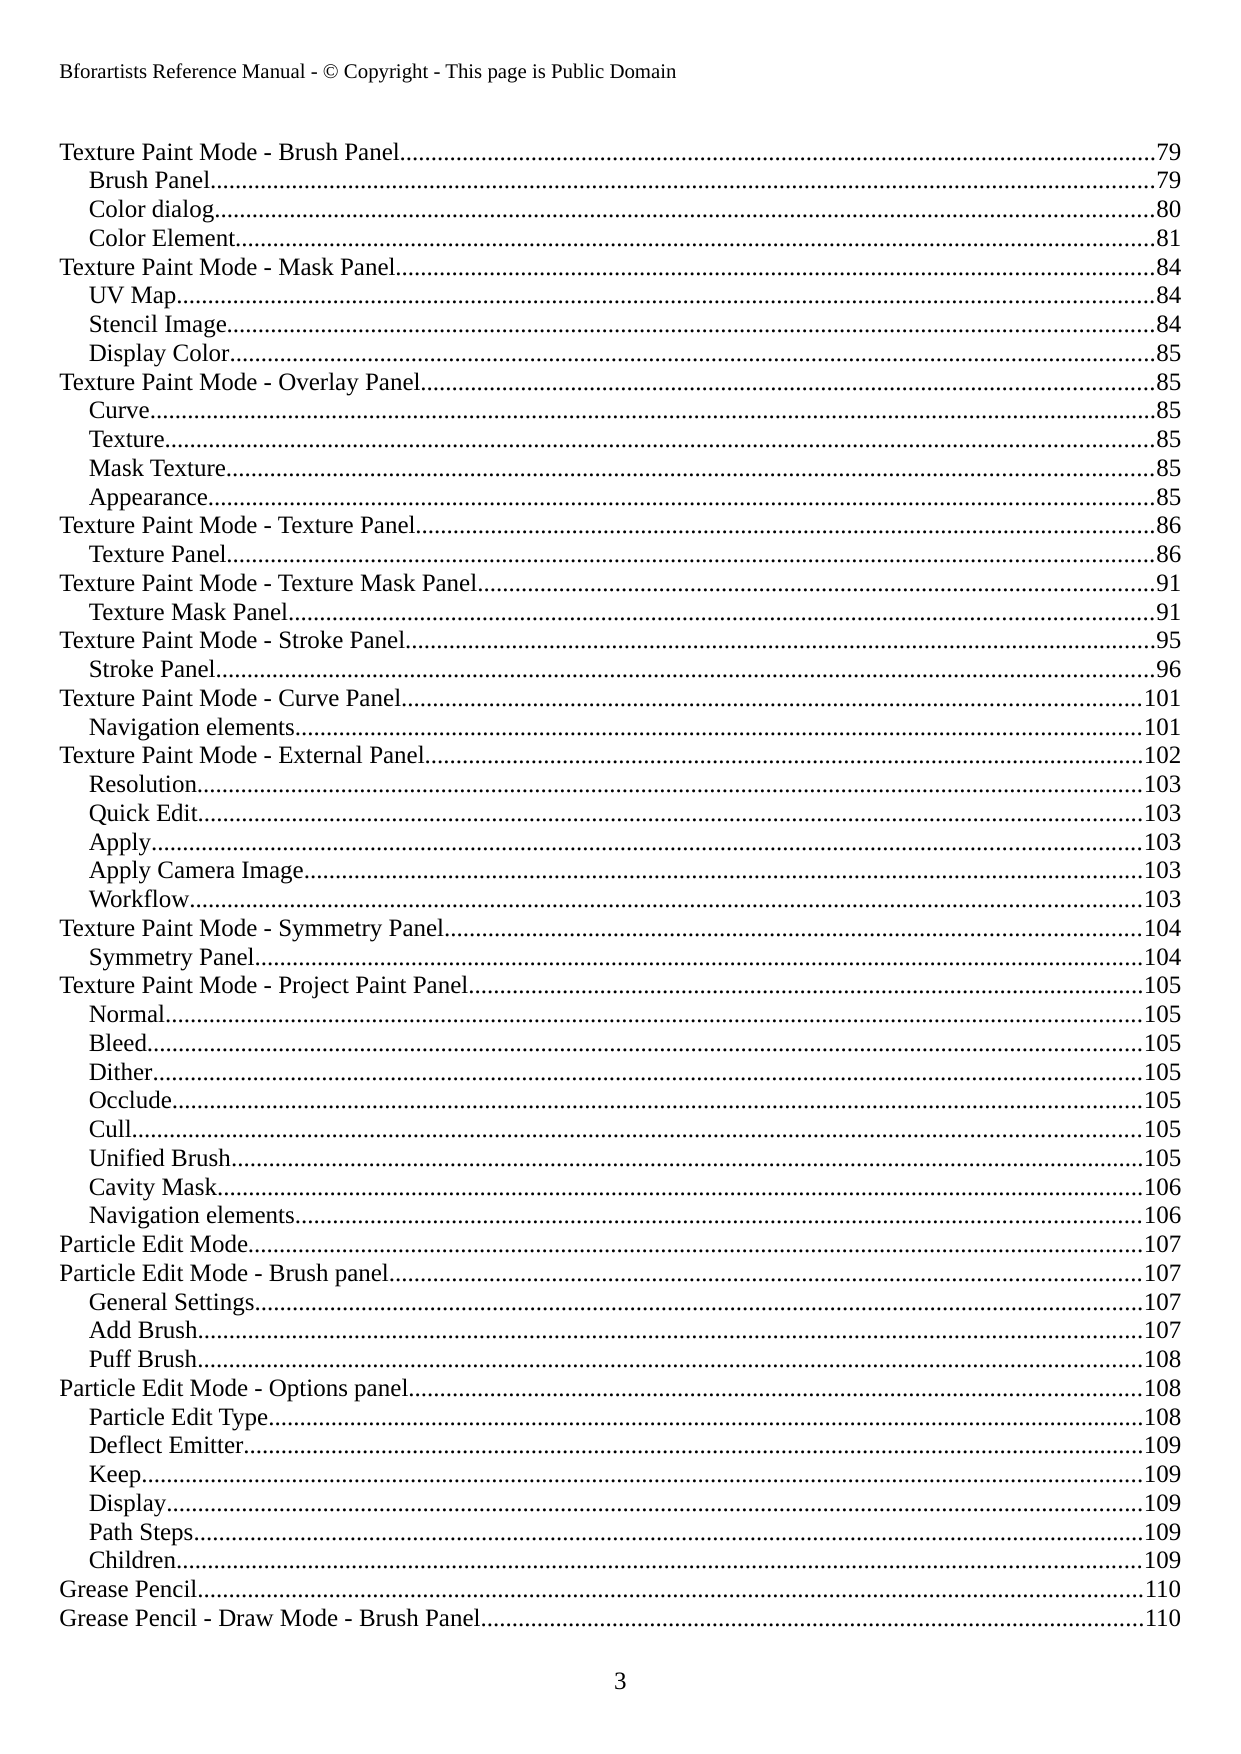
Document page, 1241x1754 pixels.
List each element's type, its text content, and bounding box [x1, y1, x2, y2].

text Texture Panel 86 [88, 539, 1181, 568]
text Navigation elements 106 [88, 1200, 1181, 1229]
text Texture Paint Mode - Brush Panel 79 [59, 137, 1181, 165]
text Quick Edit 103 [88, 798, 1181, 827]
text Workflow 103 [88, 884, 1181, 913]
text Occlude 105 [88, 1085, 1181, 1114]
text Stencil Image 84 [88, 309, 1181, 338]
text Texture Paint Mode - Curve Panel 101 [59, 683, 1181, 712]
text Apply 103 [88, 827, 1181, 855]
text Particle Edit Mode 107 [59, 1229, 1181, 1258]
text Dither 105 [88, 1057, 1181, 1085]
text Children 109 [88, 1545, 1181, 1574]
text Puff Brush 108 [88, 1344, 1181, 1373]
text Add Brush 107 [88, 1315, 1181, 1344]
text Texture Paint Mode - Stroke Panel 95 [59, 625, 1181, 654]
text Resolution 103 [88, 769, 1181, 798]
text Cull 105 [88, 1114, 1181, 1143]
text Path Steps 109 [88, 1517, 1181, 1545]
text Brush Panel 79 [88, 165, 1181, 194]
text Deflect Emitter 109 [88, 1430, 1181, 1459]
text Texture Paint Mode - Overlay Panel 85 [59, 367, 1181, 395]
text Cavity Mask 106 [88, 1172, 1181, 1200]
text Curve 85 [88, 395, 1181, 424]
text UV Map 84 [88, 280, 1181, 309]
text Symmetry Panel 104 [88, 942, 1181, 970]
text Stroke Panel 96 [88, 654, 1181, 683]
text Texture Paint Mode - Project Paint Panel 105 [59, 970, 1181, 999]
text Navigation elements 101 [88, 712, 1181, 740]
text Color Element 81 [88, 223, 1181, 252]
text Bleed 105 [88, 1028, 1181, 1057]
text Texture Paint Mode - Texture Mask Panel 91 [59, 568, 1181, 597]
text Texture Paint Mode - Mask Panel 84 [59, 252, 1181, 280]
text Texture Paint Mode - Symmetry Panel 104 [59, 913, 1181, 942]
text Apply Camera Image 103 [88, 855, 1181, 884]
text Display 109 [88, 1488, 1181, 1517]
text Appearance 85 [88, 482, 1181, 510]
text Color dialog 80 [88, 194, 1181, 223]
text Normal 105 [88, 999, 1181, 1028]
text Grease Pencil - Draw Mode - Brush Panel 110 [59, 1603, 1181, 1632]
text Particle Edit Mode - Options panel 108 [59, 1373, 1181, 1402]
text Mask Texture 85 [88, 453, 1181, 482]
text Texture 85 [88, 424, 1181, 453]
text Particle Edit Mode - Brush panel 107 [59, 1258, 1181, 1287]
text Particle Edit Type 108 [88, 1402, 1181, 1430]
text Texture Paint Mode - External Panel 102 [59, 740, 1181, 769]
text Texture Paint Mode - Texture Panel 86 [59, 510, 1181, 539]
text Unified Brush 105 [88, 1143, 1181, 1172]
text Grease Pencil 110 [59, 1574, 1181, 1603]
text Display Color 85 [88, 338, 1181, 367]
text General Settings 107 [88, 1287, 1181, 1315]
text Keep 109 [88, 1459, 1181, 1488]
text Texture Mask Panel 91 [88, 597, 1181, 625]
